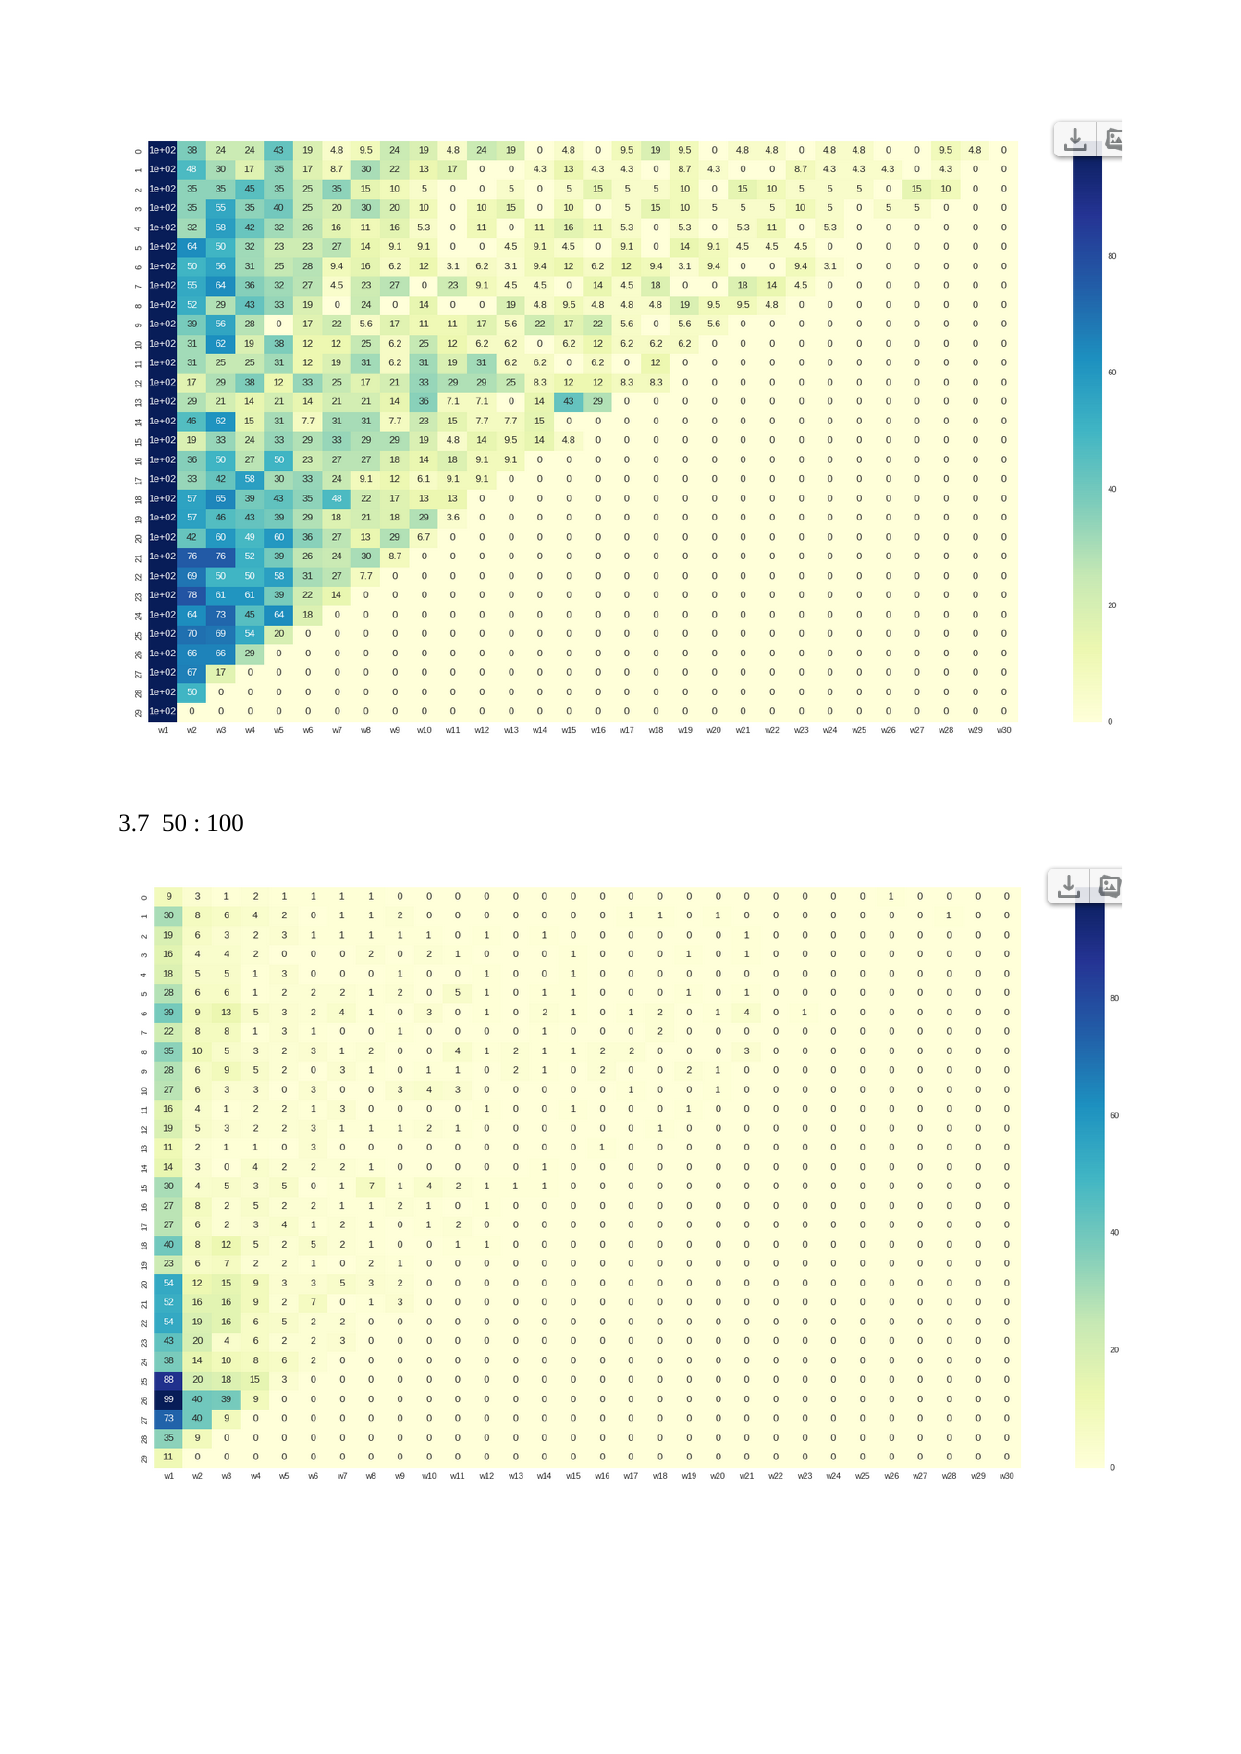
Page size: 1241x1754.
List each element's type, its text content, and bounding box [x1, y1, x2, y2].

text 3.7 50 : 100 [118, 808, 1122, 837]
picture [118, 865, 1123, 1496]
picture [118, 118, 1123, 751]
